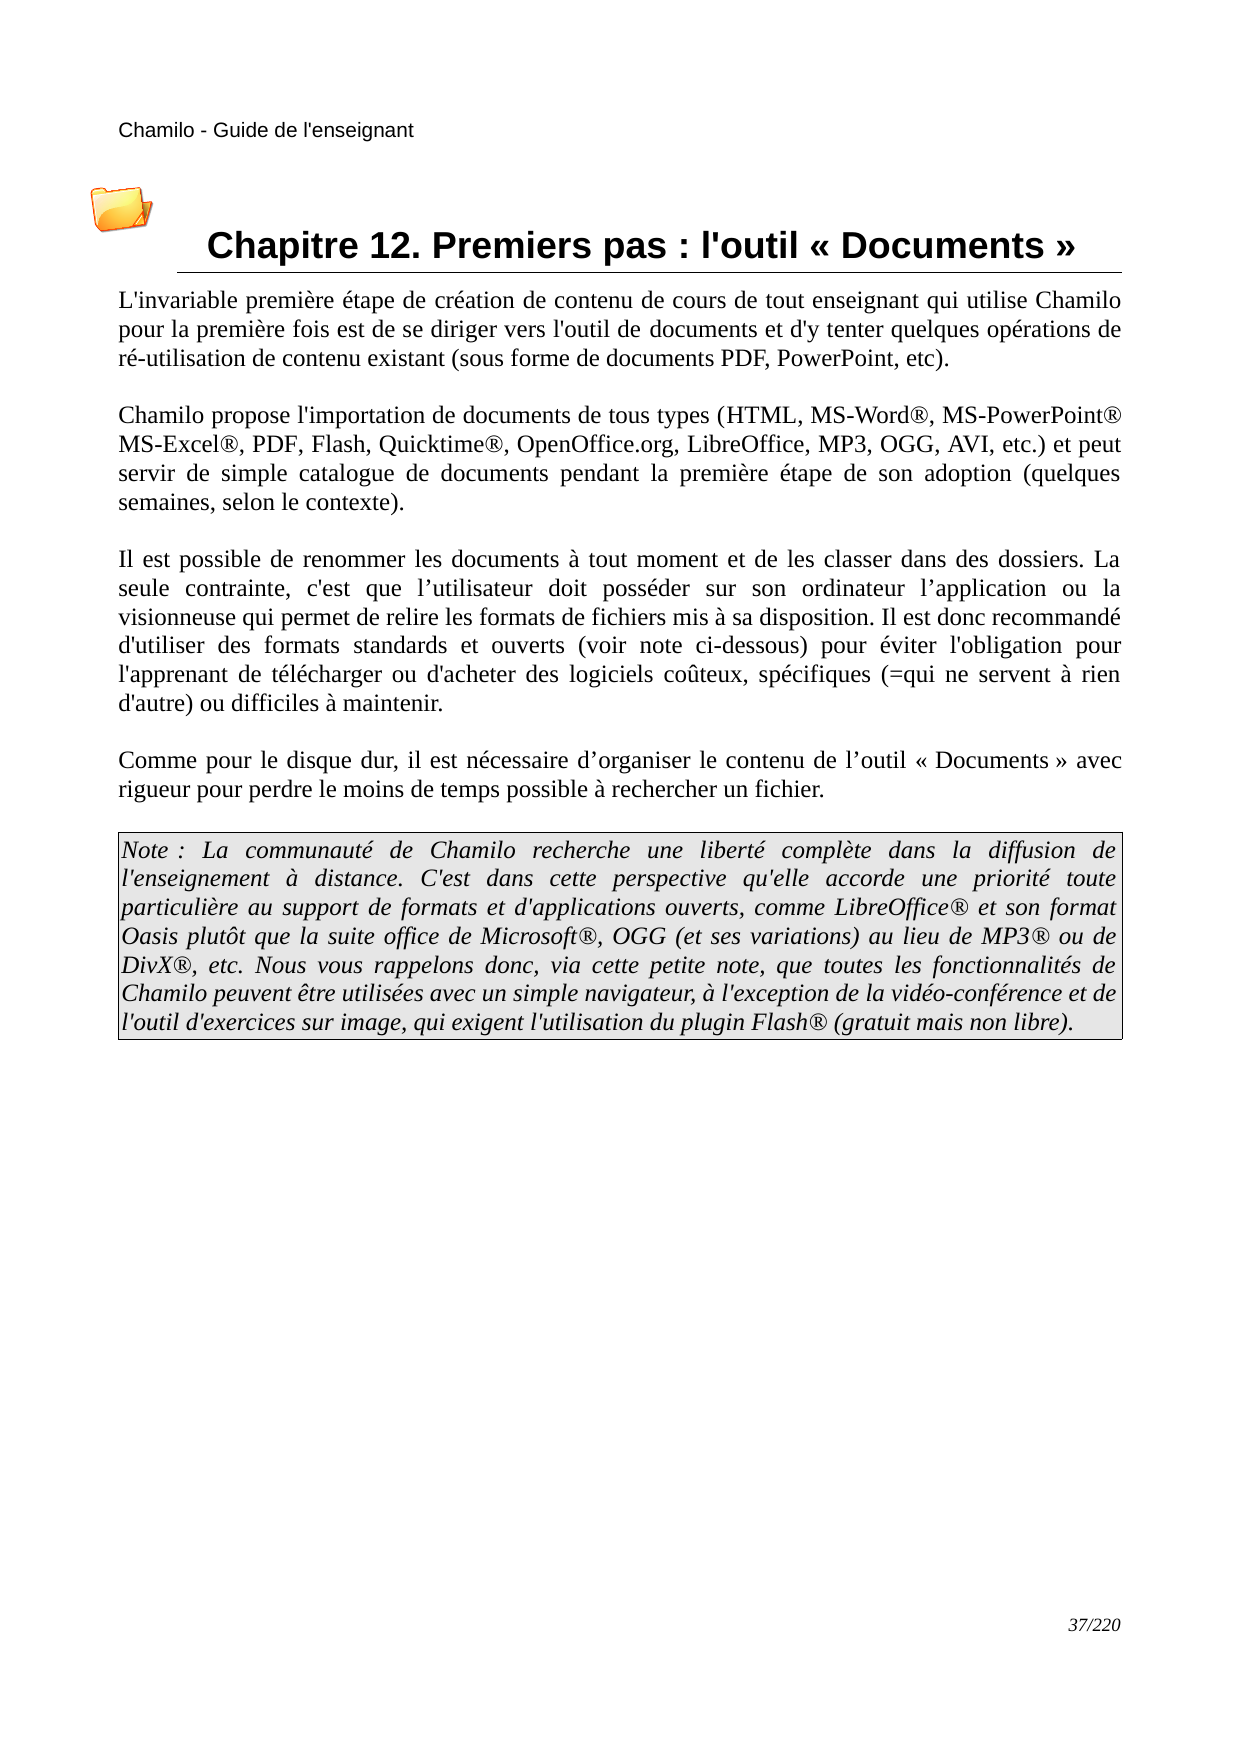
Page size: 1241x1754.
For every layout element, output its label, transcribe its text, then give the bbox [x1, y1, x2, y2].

text Comme pour le disque dur, il est nécessaire d’organiser le contenu de l’outil « Documents » avec rigueur pour perdre le moins de temps possible à rechercher un fichier. [118, 745, 1122, 803]
text Note : La communauté de Chamilo recherche une liberté complète dans la diffusion de l'enseignement à distance. C'est dans cette perspective qu'elle accorde une priorité toute particulière au support de formats et d'applications ouverts, comme LibreOffice® et son format Oasis plutôt que la suite office de Microsoft®, OGG (et ses variations) au lieu de MP3® ou de DivX®, etc. Nous vous rappelons donc, via cette petite note, que toutes les fonctionnalités de Chamilo peuvent être utilisées avec un simple navigateur, à l'exception de la vidéo-conférence et de l'outil d'exercices sur image, qui exigent l'utilisation du plugin Flash® (gratuit mais non libre). [119, 833, 1122, 1039]
subtitle [114, 192, 128, 205]
text L'invariable première étape de création de contenu de cours de tout enseignant qui utilise Chamilo pour la première fois est de se diriger vers l'outil de documents et d'y tenter quelques opérations de ré-utilisation de contenu existant (sous forme de documents PDF, PowerPoint, etc). [118, 285, 1122, 372]
text Il est possible de renommer les documents à tout moment et de les classer dans des dossiers. La seule contrainte, c'est que l’utilisateur doit posséder sur son ordinateur l’application ou la visionneuse qui permet de relire les formats de fichiers mis à sa disposition. Il est donc recommandé d'utiliser des formats standards et ouverts (voir note ci-dessous) pour éviter l'obligation pour l'apprenant de télécharger ou d'acheter des logiciels coûteux, spécifiques (=qui ne servent à rien d'autre) ou difficiles à maintenir. [118, 544, 1122, 717]
subtitle Premiers pas : l'outil « Documents » [177, 190, 1122, 272]
text Chamilo propose l'importation de documents de tous types (HTML, MS-Word®, MS-PowerPoint® MS-Excel®, PDF, Flash, Quicktime®, OpenOffice.org, LibreOffice, MP3, OGG, AVI, etc.) et peut servir de simple catalogue de documents pendant la première étape de son adoption (quelques semaines, selon le contexte). [118, 400, 1122, 515]
